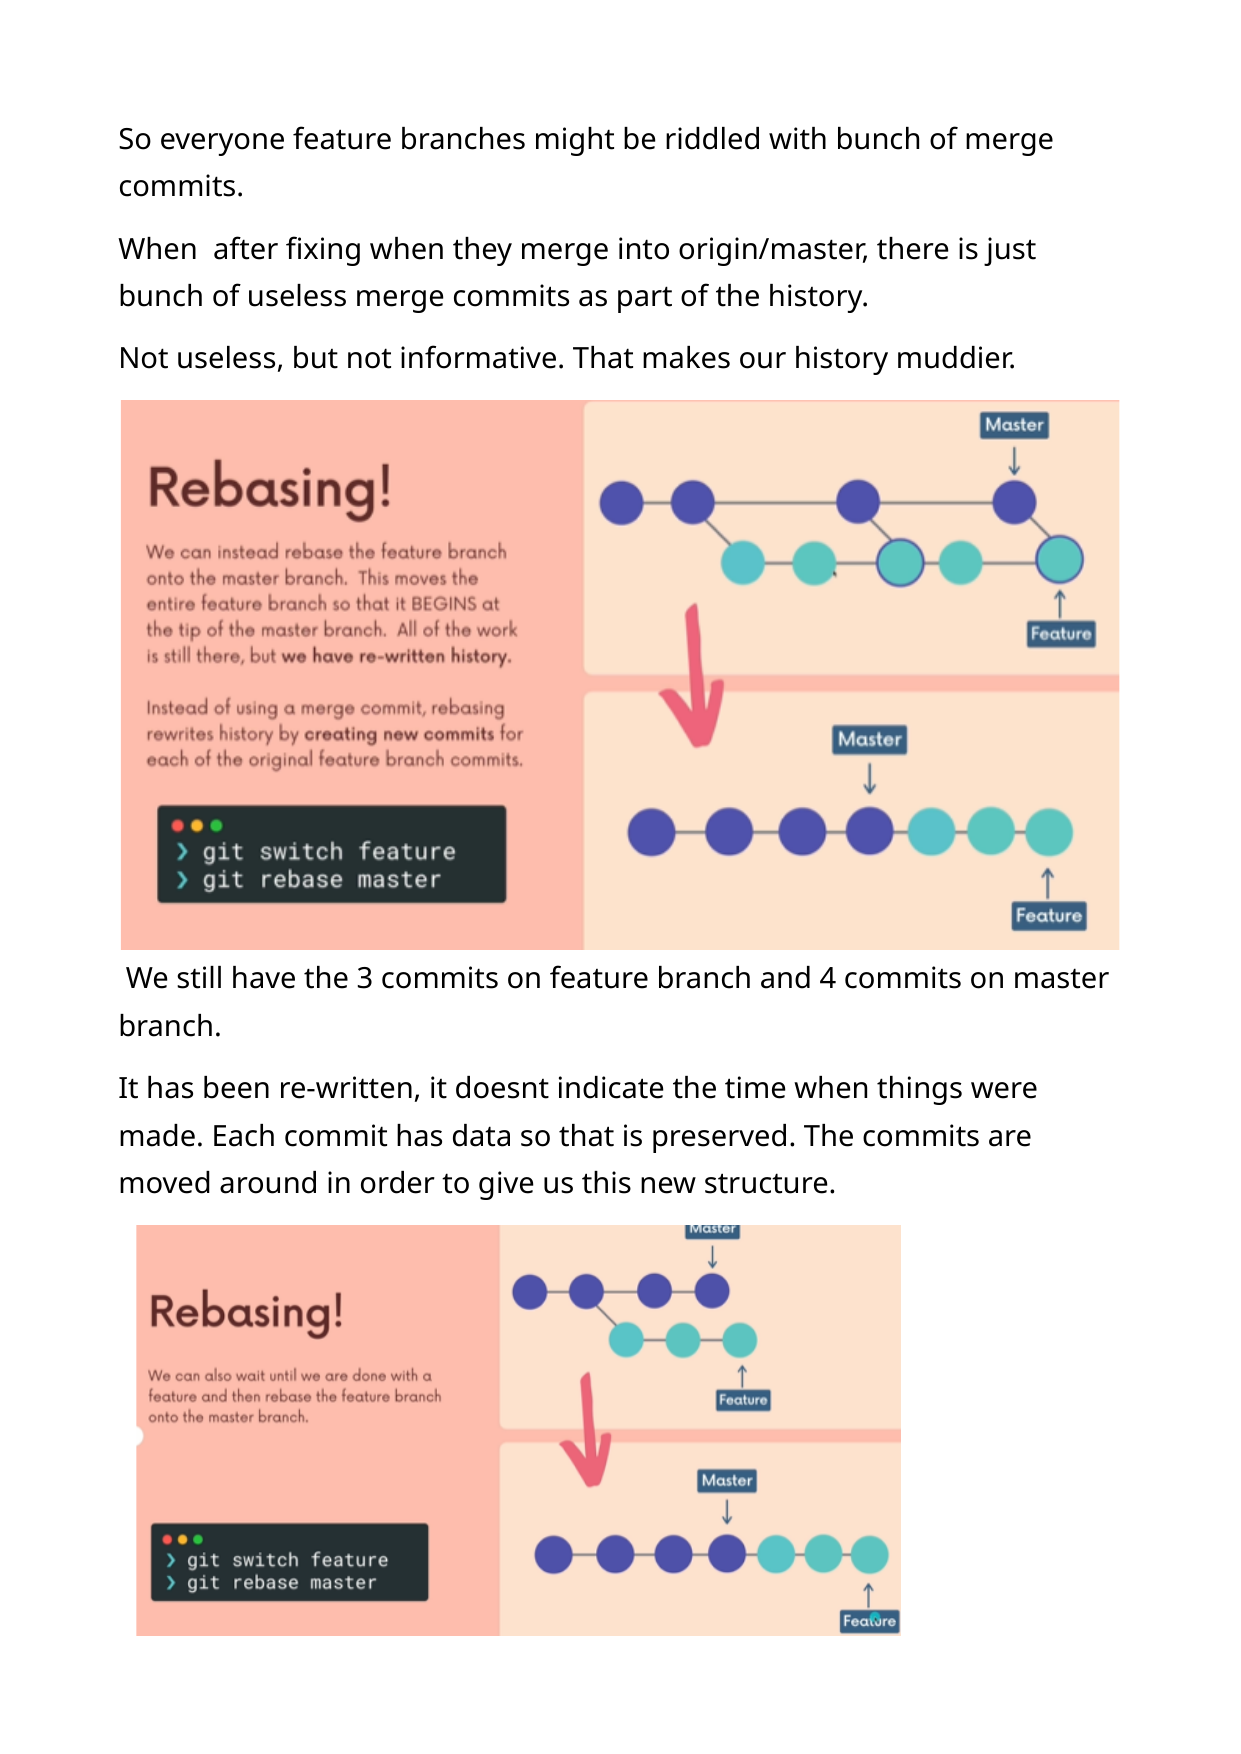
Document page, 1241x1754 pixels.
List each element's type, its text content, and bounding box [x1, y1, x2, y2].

text It has been re-written, it doesnt indicate the time when things were made. Each commit has data so that is preserved. The commits are moved around in order to give us this new structure. [118, 1068, 1122, 1202]
text When after fixing when they merge into origin/master, there is just bunch of useless merge commits as part of the history. [118, 228, 1122, 315]
text So everyone feature branches might be riddled with bunch of merge commits. [118, 118, 1122, 205]
picture [120, 400, 1120, 950]
text Not useless, but not informative. That makes our history muddier. [118, 338, 1122, 377]
picture [136, 1225, 901, 1636]
text We still have the 3 commits on feature branch and 4 commits on master branch. [118, 400, 1122, 1045]
